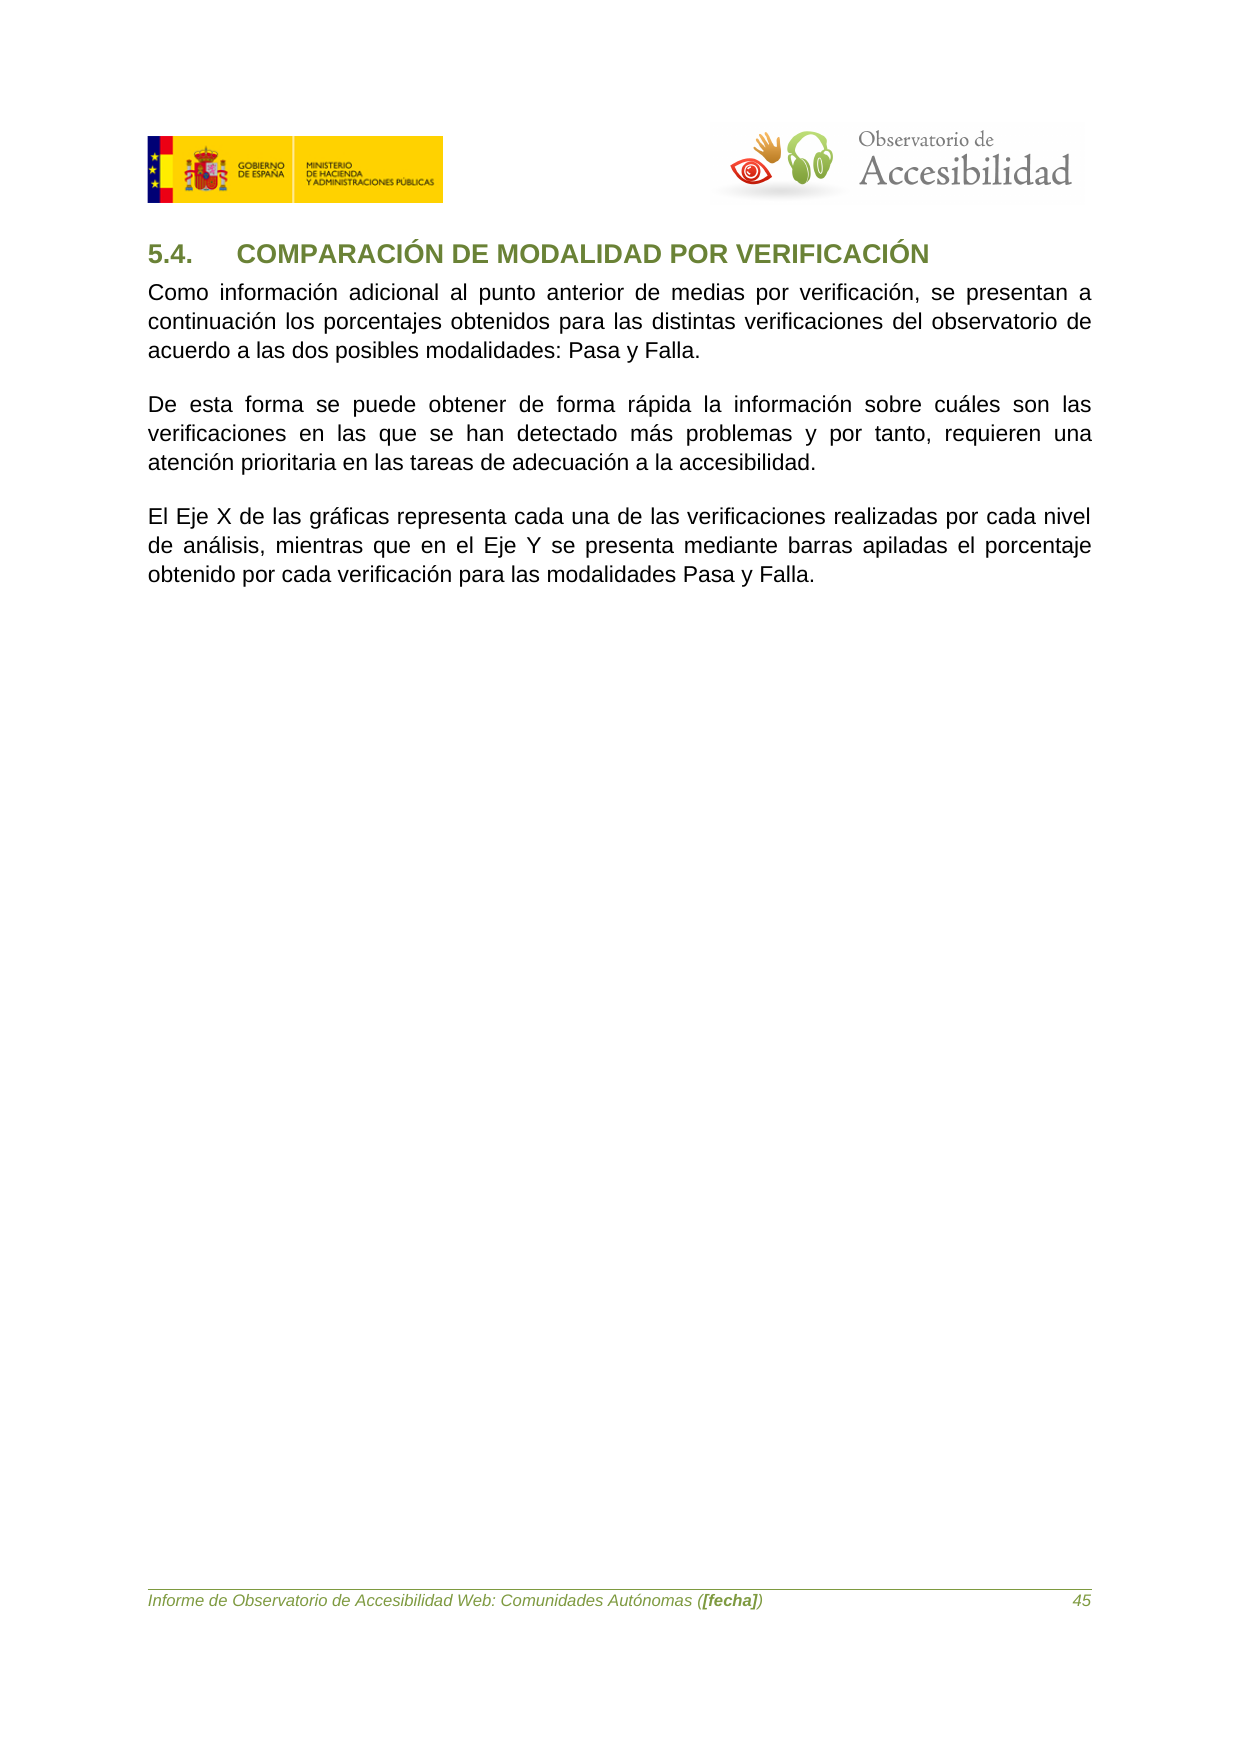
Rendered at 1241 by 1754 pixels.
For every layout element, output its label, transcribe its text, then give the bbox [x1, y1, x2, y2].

text De esta forma se puede obtener de forma rápida la información sobre cuáles son las verificaciones en las que se han detectado más problemas y por tanto, requieren una atención prioritaria en las tareas de adecuación a la accesibilidad. [148, 391, 1092, 475]
picture [147, 136, 443, 203]
text El Eje X de las gráficas representa cada una de las verificaciones realizadas por cada nivel de análisis, mientras que en el Eje Y se presenta mediante barras apiladas el porcentaje obtenido por cada verificación para las modalidades Pasa y Falla. [148, 503, 1092, 587]
list Comparación de Modalidad por Verificación [148, 238, 1092, 269]
text Como información adicional al punto anterior de medias por verificación, se presentan a continuación los porcentajes obtenidos para las distintas verificaciones del observatorio de acuerdo a las dos posibles modalidades: Pasa y Falla. [148, 279, 1092, 363]
picture [710, 122, 1086, 205]
